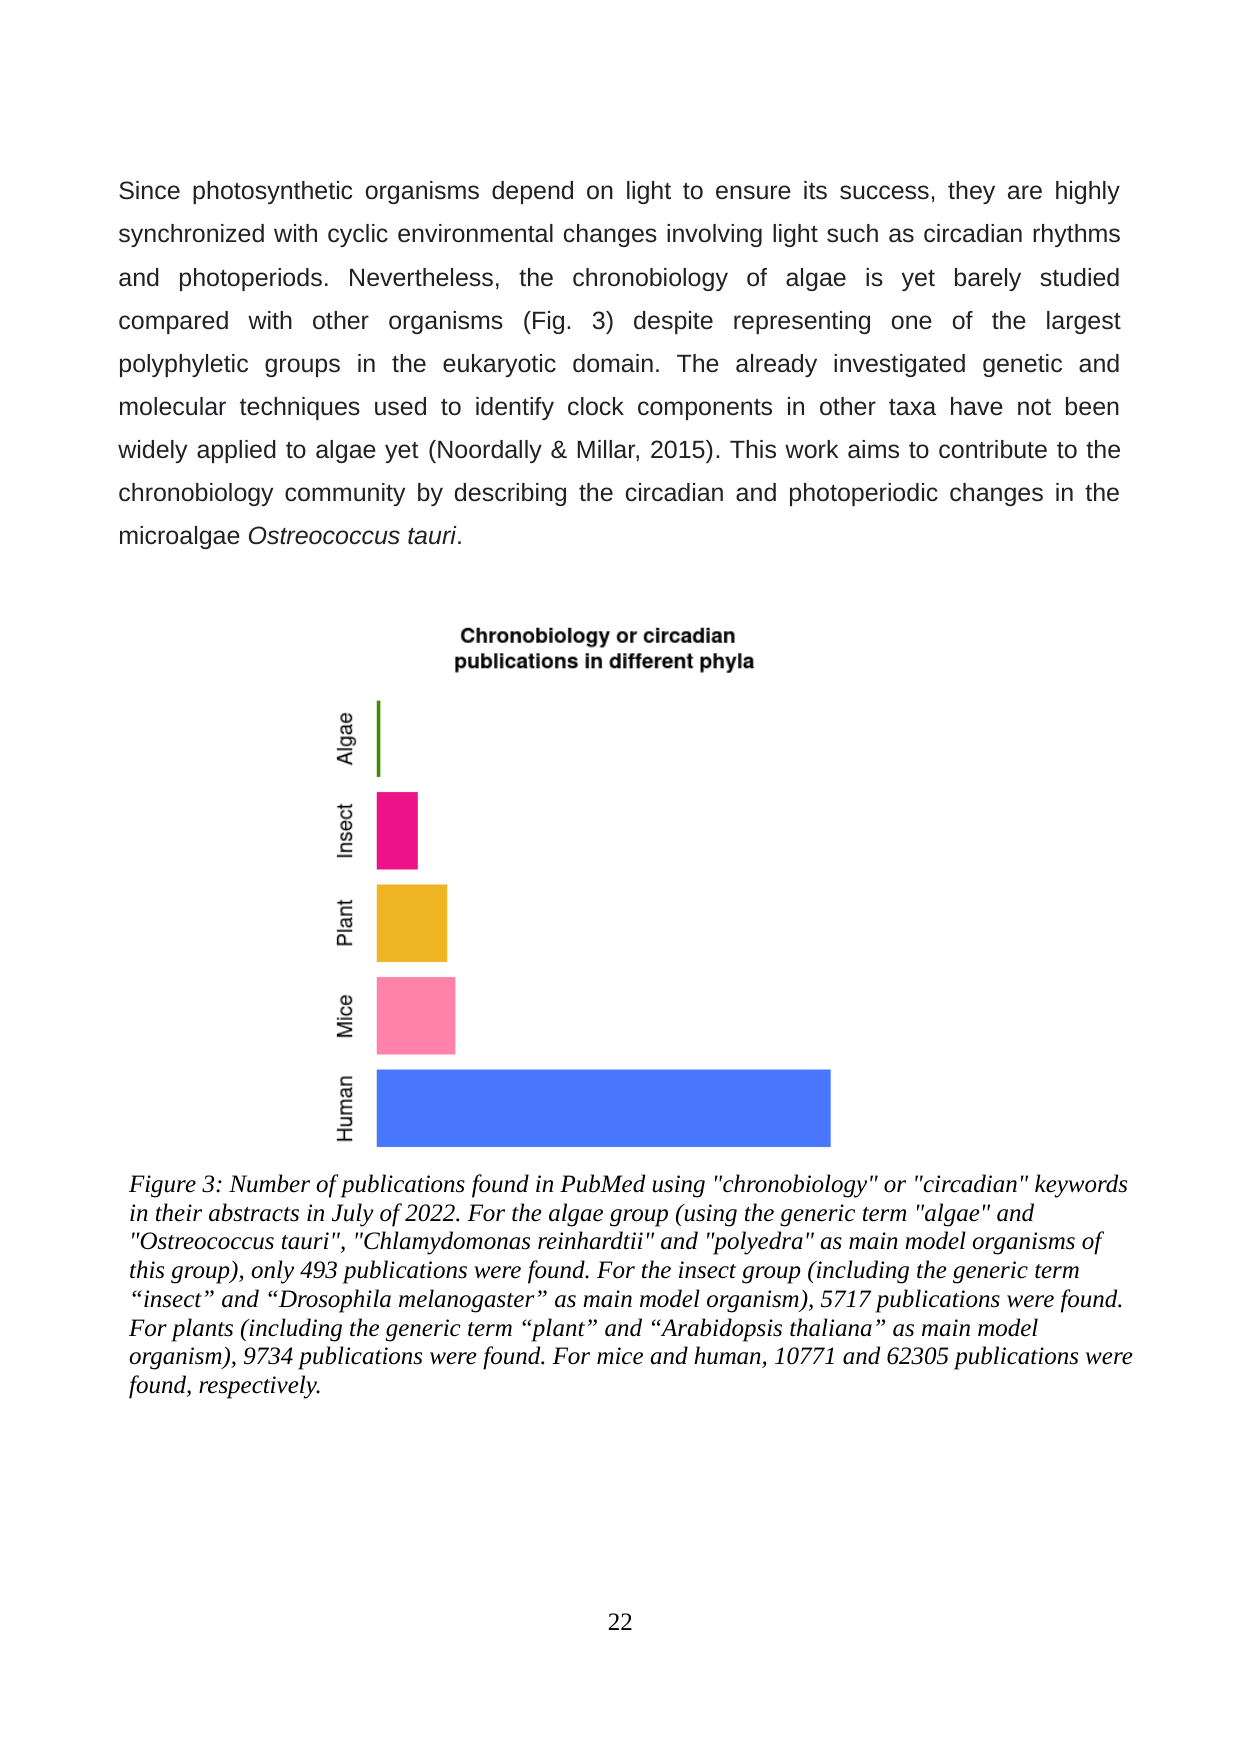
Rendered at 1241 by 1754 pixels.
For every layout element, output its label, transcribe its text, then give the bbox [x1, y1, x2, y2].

picture [303, 614, 866, 1169]
text Figure 3: Number of publications found in PubMed using "chronobiology" or "circadian" keywords in their abstracts in July of 2022. For the algae group (using the generic term "algae" and "Ostreococcus tauri", "Chlamydomonas reinhardtii" and "polyedra" as main model organisms of this group), only 493 publications were found. For the insect group (including the generic term “insect” and “Drosophila melanogaster” as main model organism), 5717 publications were found. For plants (including the generic term “plant” and “Arabidopsis thaliana” as main model organism), 9734 publications were found. For mice and human, 10771 and 62305 publications were found, respectively. [129, 636, 1145, 1399]
text Since photosynthetic organisms depend on light to ensure its success, they are highly synchronized with cyclic environmental changes involving light such as circadian rhythms and photoperiods. Nevertheless, the chronobiology of algae is yet barely studied compared with other organisms (Fig. 3) despite representing one of the largest polyphyletic groups in the eukaryotic domain. The already investigated genetic and molecular techniques used to identify clock components in other taxa have not been widely applied to algae yet (Noordally & Millar, 2015)⁠. This work aims to contribute to the chronobiology community by describing the circadian and photoperiodic changes in the microalgae Ostreococcus tauri. [118, 176, 1122, 550]
